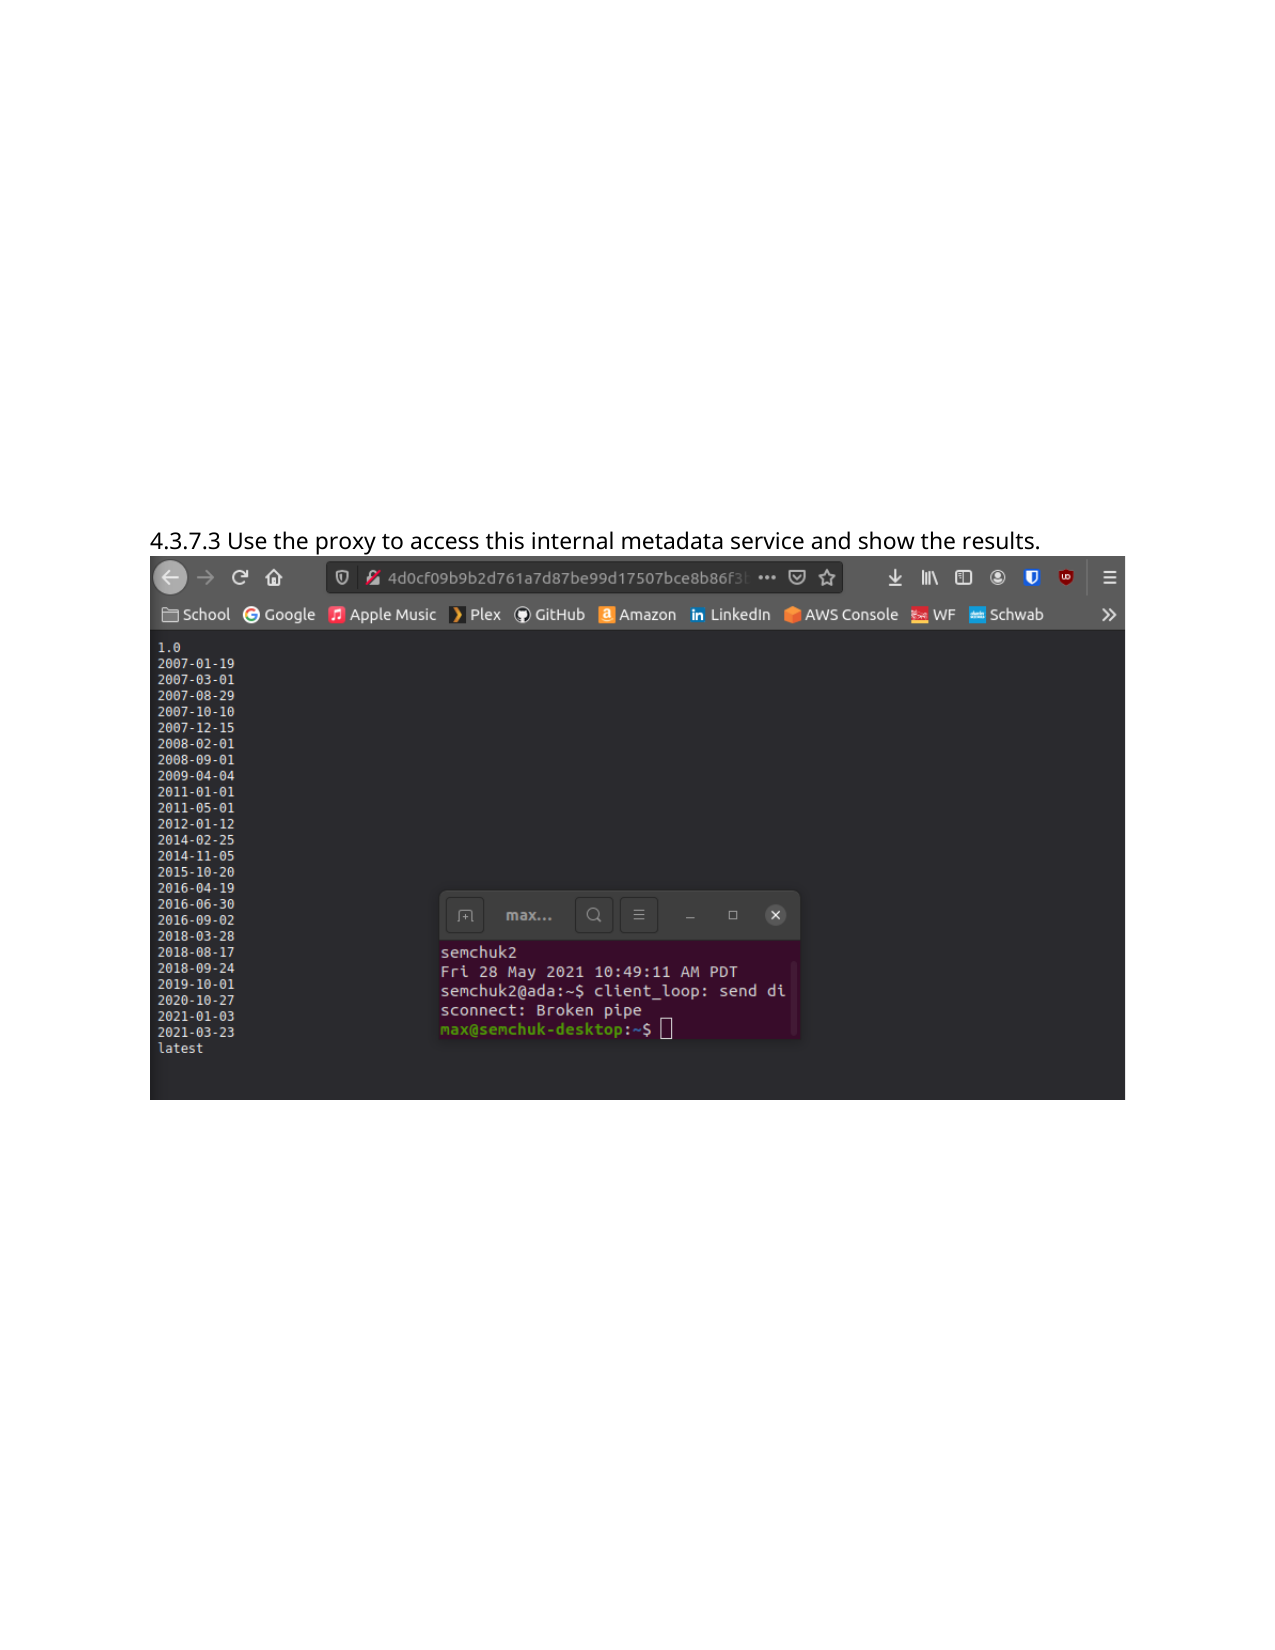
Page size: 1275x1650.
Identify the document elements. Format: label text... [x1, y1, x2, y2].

text 4.3.7.3 Use the proxy to access this internal metadata service and show the results. [150, 525, 1125, 556]
picture [150, 556, 1125, 1100]
